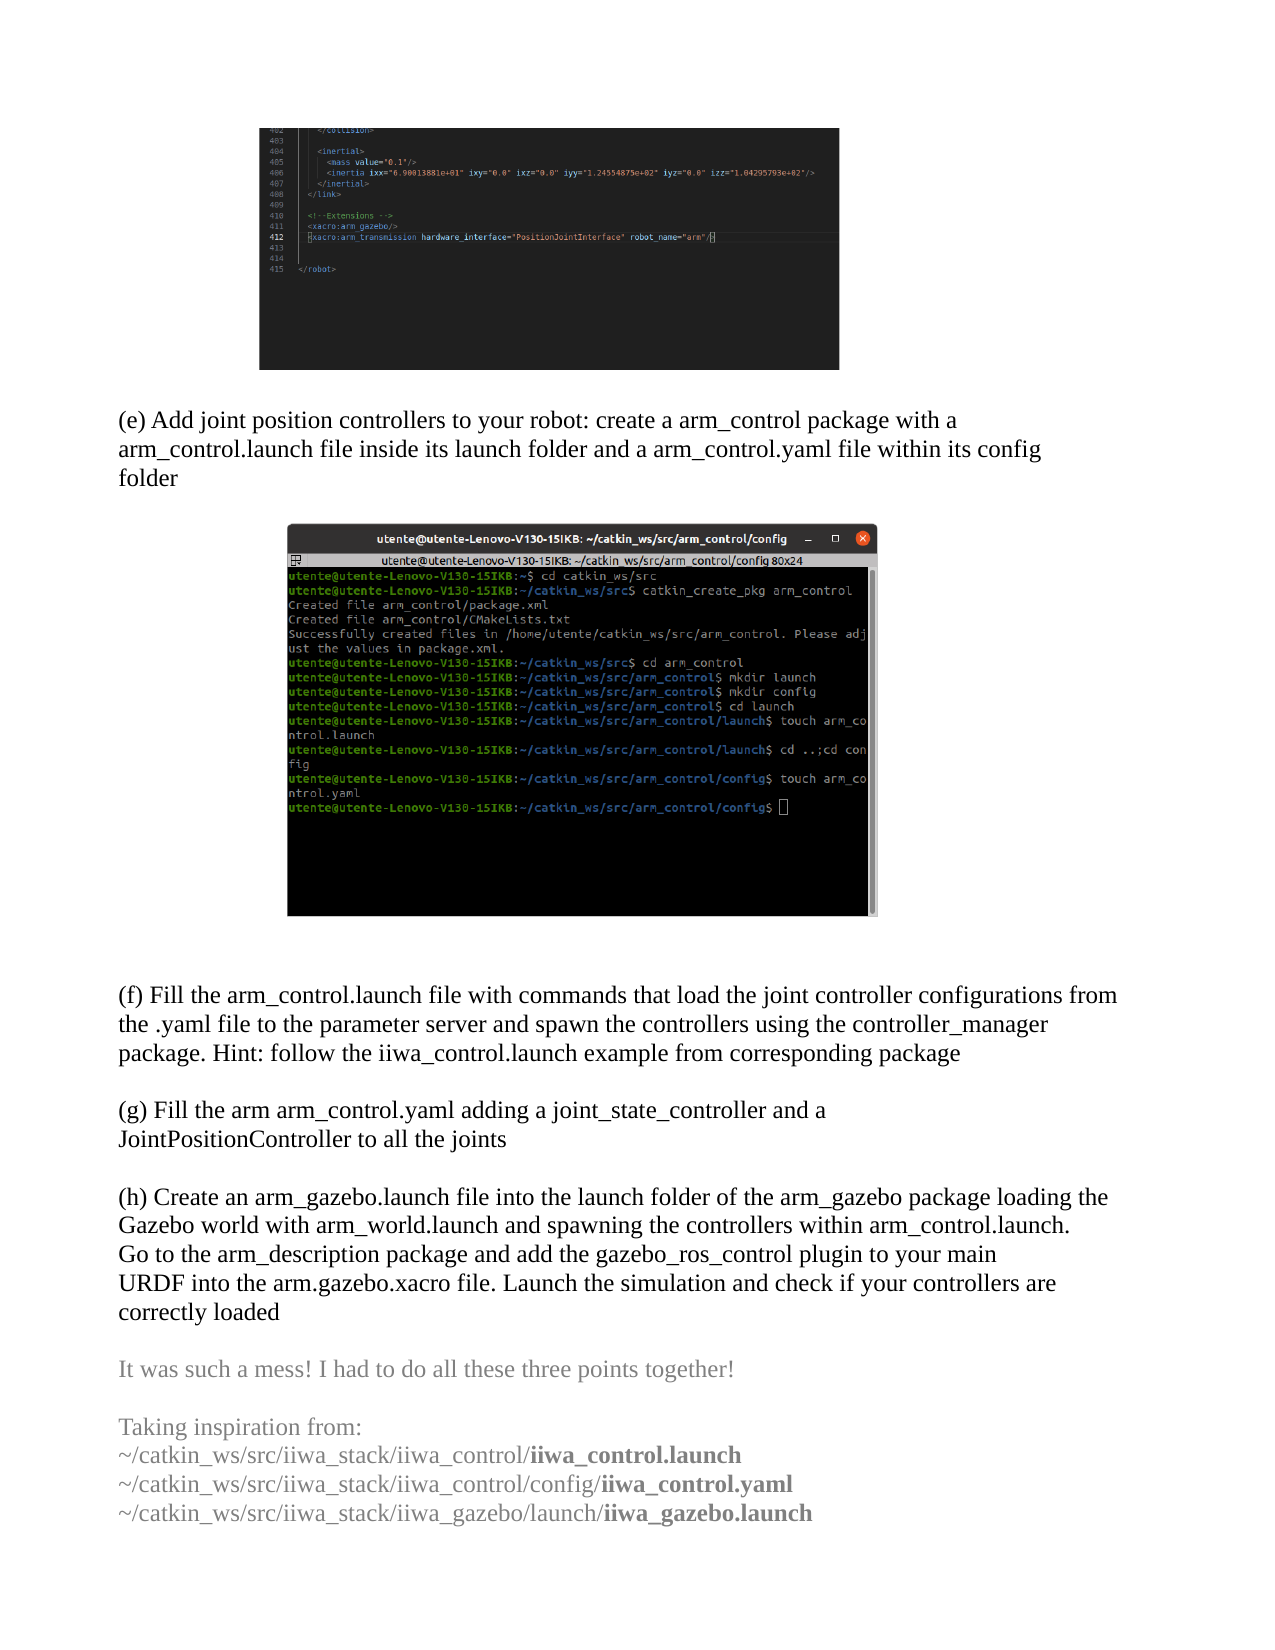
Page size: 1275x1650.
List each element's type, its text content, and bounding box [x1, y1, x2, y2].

text (f) Fill the arm_control.launch file with commands that load the joint controller configurations from [118, 981, 1157, 1009]
text (g) Fill the arm arm_control.yaml adding a joint_state_controller and a [118, 1096, 1157, 1124]
text folder [118, 463, 1157, 492]
text ~/catkin_ws/src/iiwa_stack/iiwa_gazebo/launch/iiwa_gazebo.launch [118, 1498, 1157, 1527]
text It was such a mess! I had to do all these three points together! [118, 1354, 1157, 1383]
text the .yaml file to the parameter server and spawn the controllers using the controller_manager [118, 1009, 1157, 1038]
text arm_control.launch file inside its launch folder and a arm_control.yaml file within its config [118, 434, 1157, 463]
picture [259, 128, 353, 370]
text (e) Add joint position controllers to your robot: create a arm_control package with a [118, 406, 1157, 434]
text package. Hint: follow the iiwa_control.launch example from corresponding package [118, 1038, 1157, 1067]
text Go to the arm_description package and add the gazebo_ros_control plugin to your main [118, 1239, 1157, 1268]
text JointPositionController to all the joints [118, 1124, 1157, 1153]
text (h) Create an arm_gazebo.launch file into the launch folder of the arm_gazebo package loading the [118, 1182, 1157, 1211]
text ~/catkin_ws/src/iiwa_stack/iiwa_control/config/iiwa_control.yaml [118, 1469, 1157, 1498]
text Gazebo world with arm_world.launch and spawning the controllers within arm_control.launch. [118, 1211, 1157, 1239]
picture [280, 517, 885, 924]
text URDF into the arm.gazebo.xacro file. Launch the simulation and check if your controllers are [118, 1268, 1157, 1297]
text correctly loaded [118, 1297, 1157, 1326]
text ~/catkin_ws/src/iiwa_stack/iiwa_control/iiwa_control.launch [118, 1441, 1157, 1469]
text Taking inspiration from: [118, 1412, 1157, 1441]
